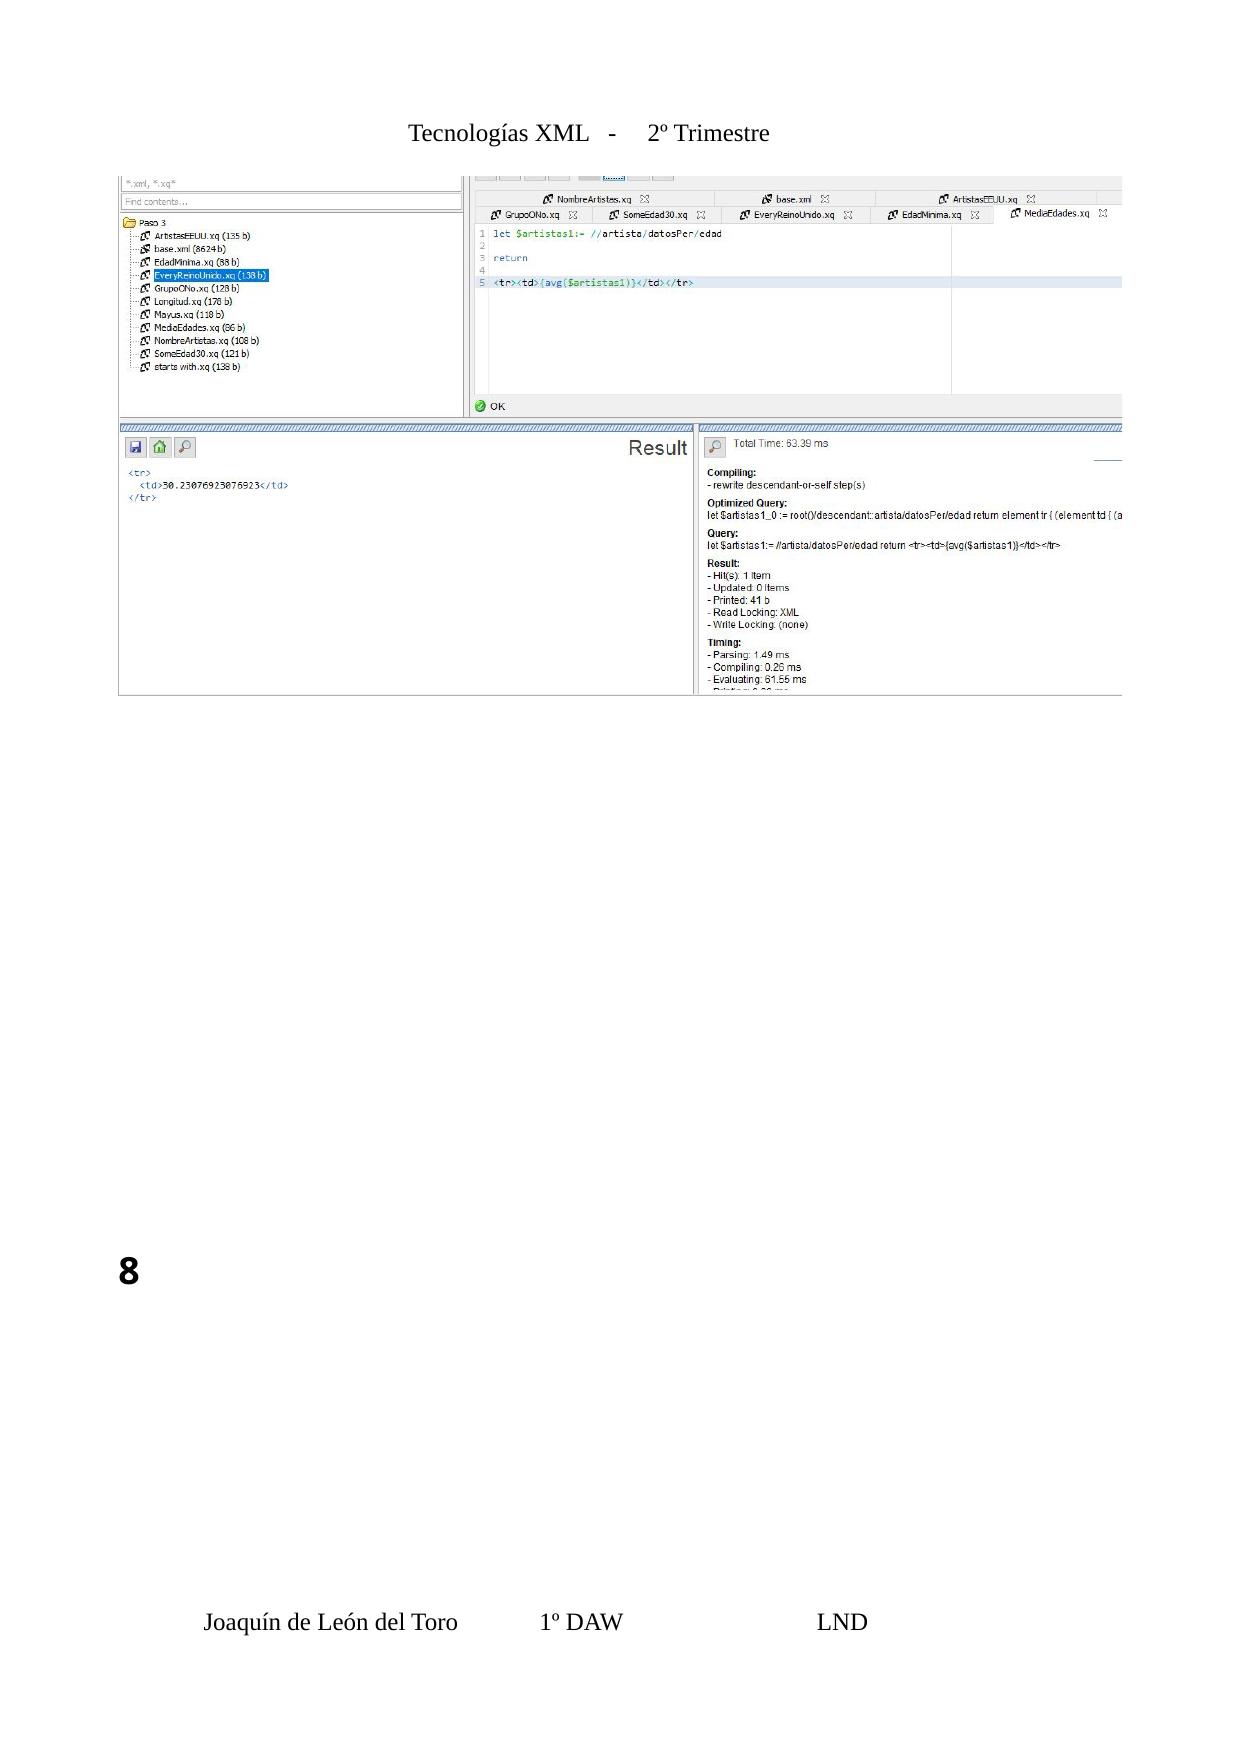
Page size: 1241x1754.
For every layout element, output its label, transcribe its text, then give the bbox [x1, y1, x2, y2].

text 8 [118, 1244, 1122, 1295]
picture [118, 176, 1123, 698]
